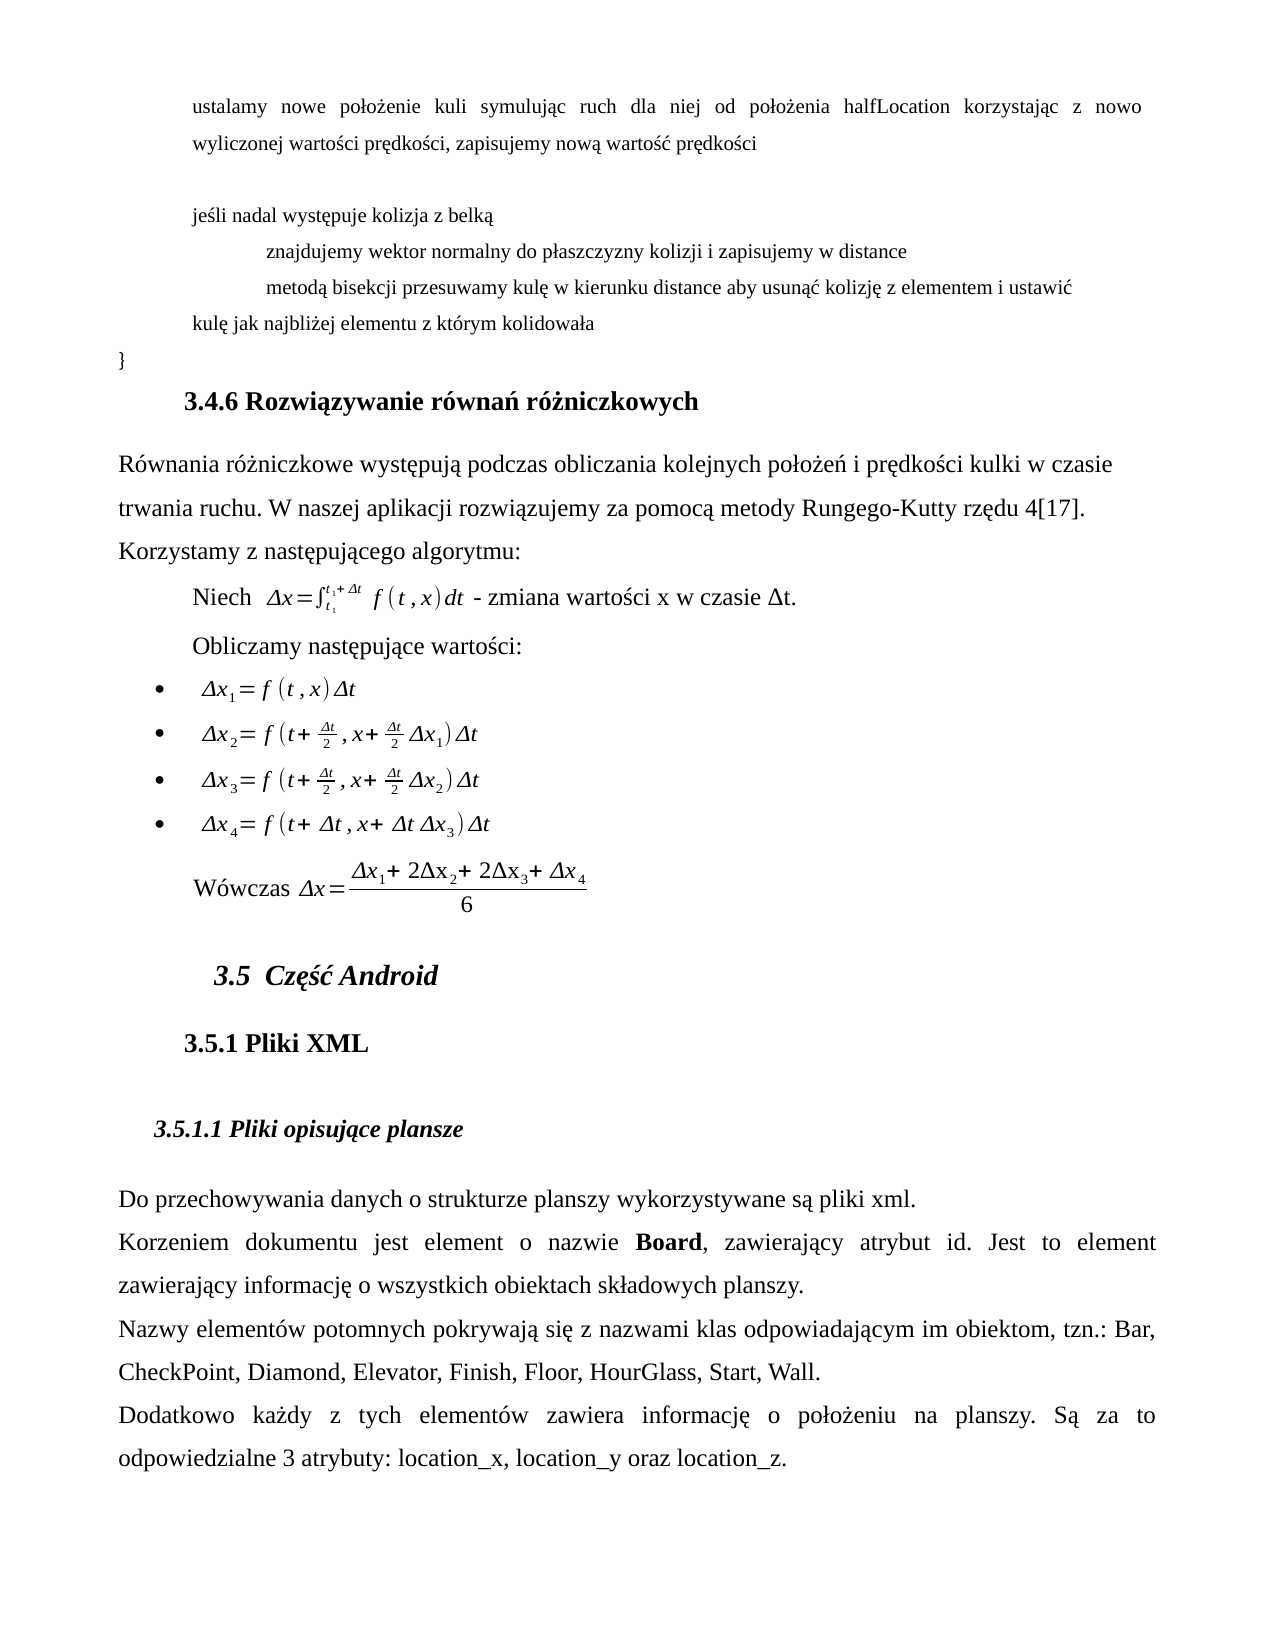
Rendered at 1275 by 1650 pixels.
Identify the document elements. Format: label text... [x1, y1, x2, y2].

text Dodatkowo każdy z tych elementów zawiera informację o położeniu na planszy. Są za to odpowiedzialne 3 atrybuty: location_x, location_y oraz location_z. [118, 1400, 1157, 1472]
text Korzeniem dokumentu jest element o nazwie Board, zawierający atrybut id. Jest to element zawierający informację o wszystkich obiektach składowych planszy. [118, 1227, 1157, 1299]
text Niech - zmiana wartości x w czasie Δt. Obliczamy następujące wartości: [118, 579, 1157, 659]
text Równania różniczkowe występują podczas obliczania kolejnych położeń i prędkości kulki w czasie trwania ruchu. W naszej aplikacji rozwiązujemy za pomocą metody Rungego-Kutty rzędu 4[17]. Korzystamy z następującego algorytmu: [118, 449, 1157, 564]
subtitle Pliki XML [177, 1027, 1157, 1058]
list Wówczas [156, 809, 1157, 919]
subtitle Pliki opisujące plansze [148, 1114, 1157, 1143]
text jeśli nadal występuje kolizja z belką [118, 203, 1157, 227]
text Nazwy elementów potomnych pokrywają się z nazwami klas odpowiadającym im obiektom, tzn.: Bar, CheckPoint, Diamond, Elevator, Finish, Floor, HourGlass, Start, Wall. [118, 1314, 1157, 1386]
text metodą bisekcji przesuwamy kulę w kierunku distance aby usunąć kolizję z elementem i ustawić kulę jak najbliżej elementu z którym kolidowała [118, 275, 1157, 335]
text znajdujemy wektor normalny do płaszczyzny kolizji i zapisujemy w distance [118, 239, 1157, 263]
text ustalamy nowe położenie kuli symulując ruch dla niej od położenia halfLocation korzystając z nowo wyliczonej wartości prędkości, zapisujemy nową wartość prędkości [118, 94, 1157, 154]
subtitle Rozwiązywanie równań różniczkowych [177, 385, 1157, 416]
text Do przechowywania danych o strukturze planszy wykorzystywane są pliki xml. [118, 1184, 1157, 1213]
subtitle Część Android [207, 958, 1157, 992]
text } [118, 347, 1157, 372]
